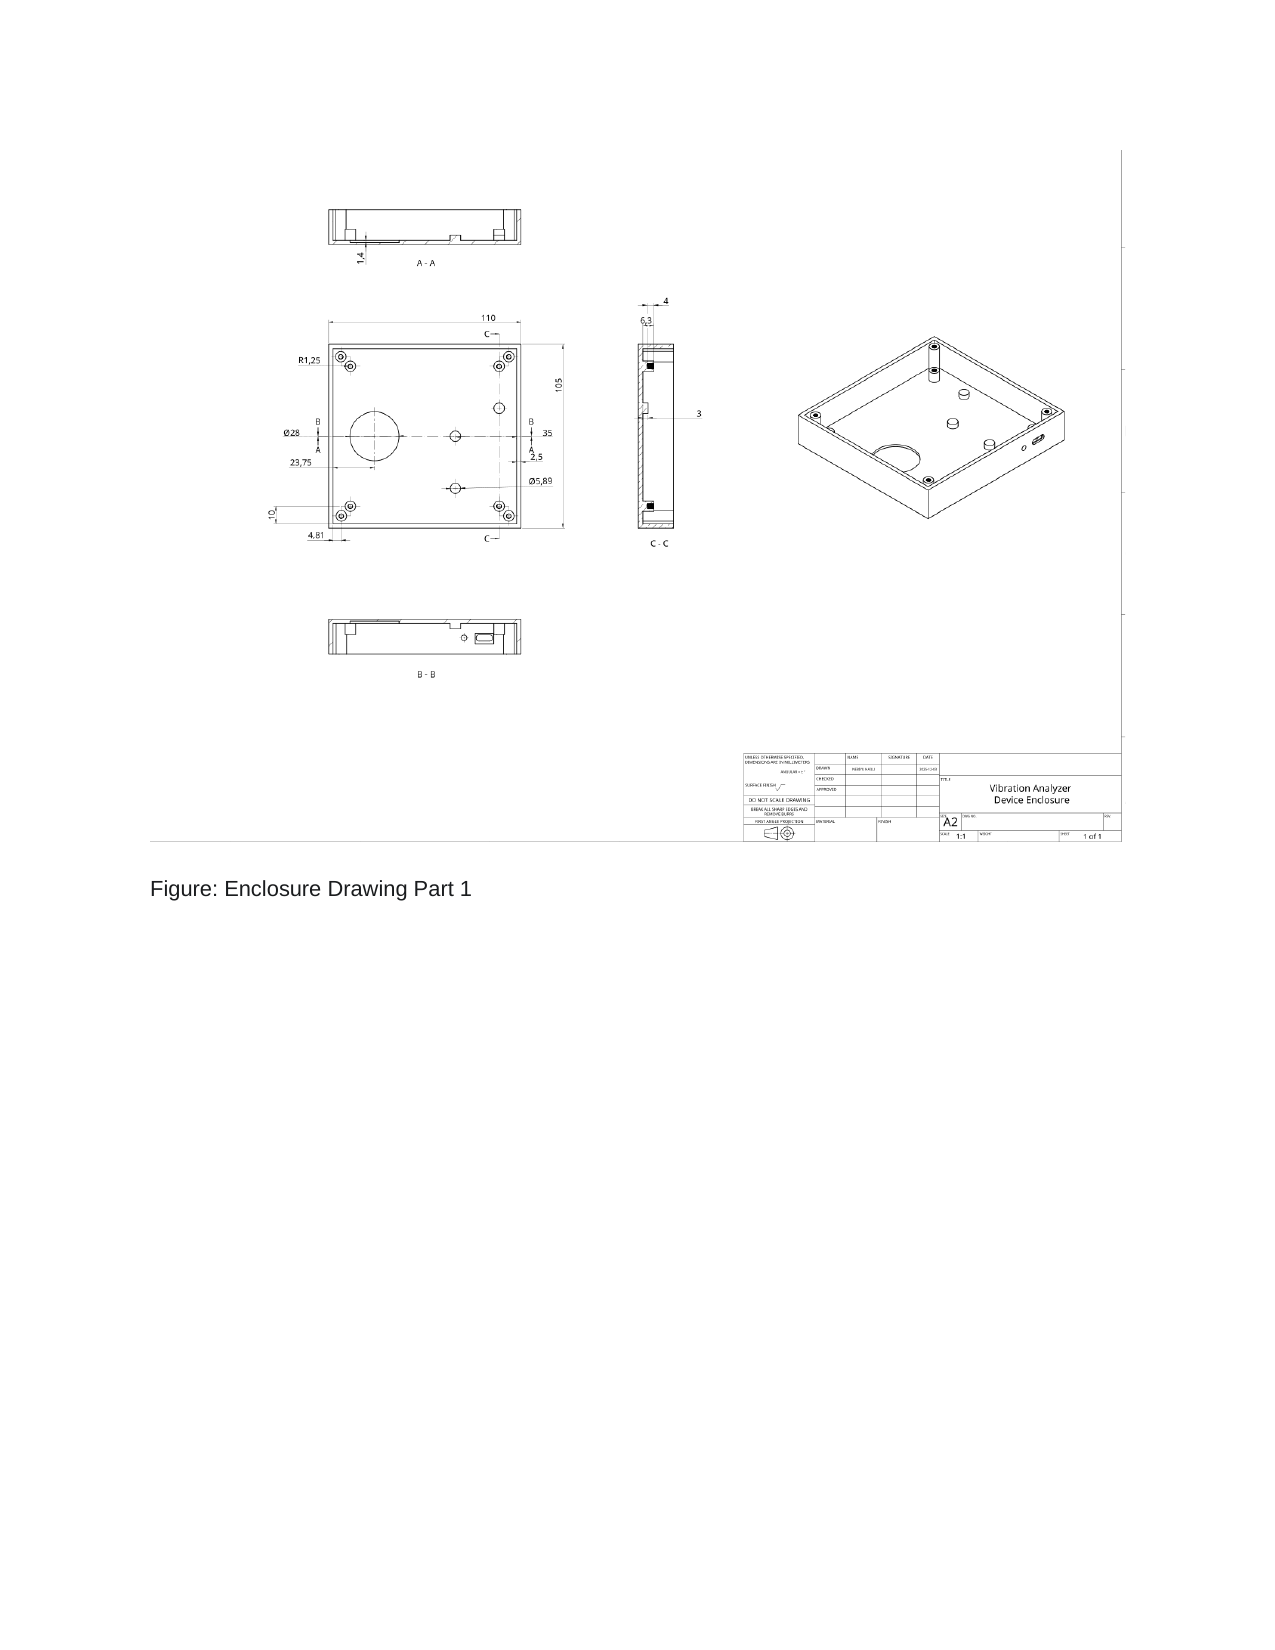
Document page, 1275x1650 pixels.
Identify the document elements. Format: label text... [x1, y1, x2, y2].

picture [150, 150, 1125, 842]
text Figure: Enclosure Drawing Part 1 [150, 876, 1125, 901]
